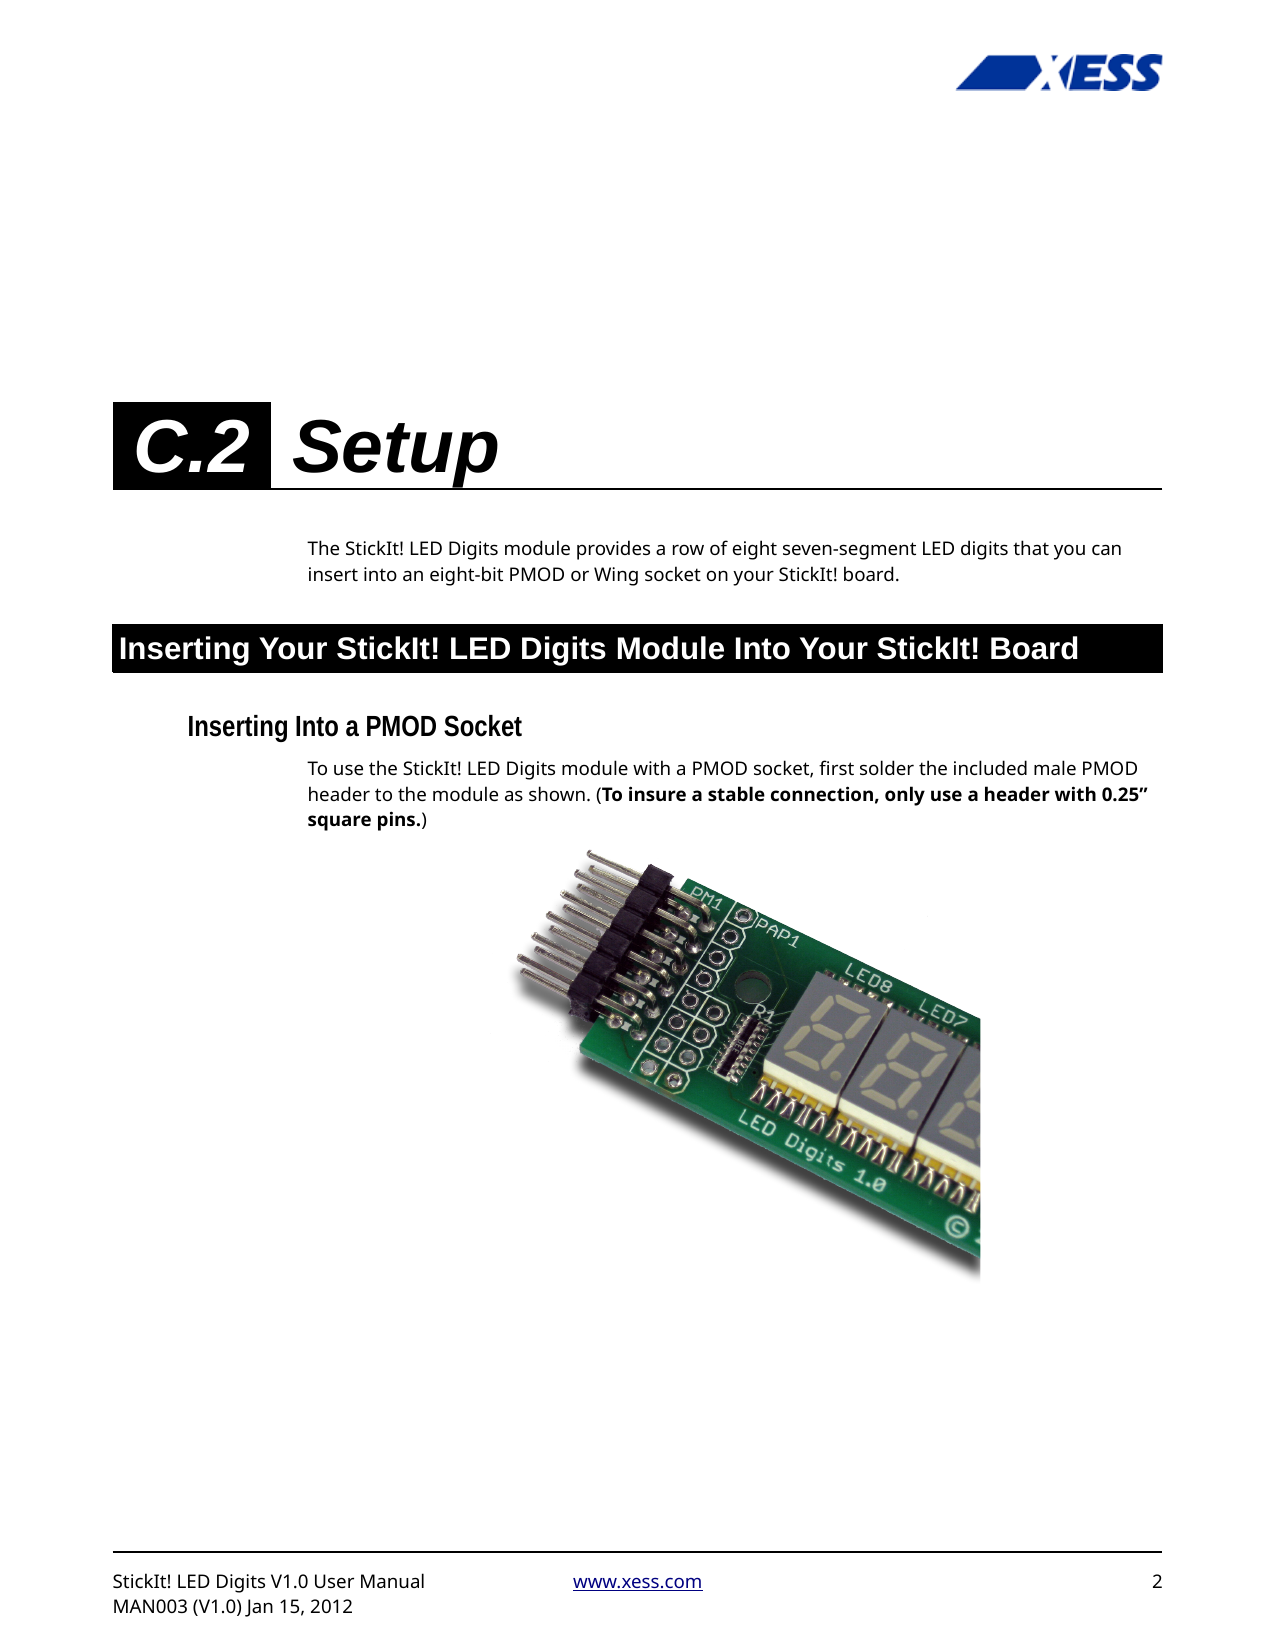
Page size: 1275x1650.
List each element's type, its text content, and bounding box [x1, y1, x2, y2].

subtitle Inserting Your StickIt! LED Digits Module Into Your StickIt! Board [114, 625, 1162, 672]
picture [955, 54, 1163, 91]
picture [489, 844, 981, 1285]
text To use the StickIt! LED Digits module with a PMOD socket, first solder the included male PMOD header to the module as shown. (To insure a stable connection, only use a header with 0.25” square pins.) [307, 756, 1162, 832]
subtitle Setup [271, 402, 1162, 488]
text The StickIt! LED Digits module provides a row of eight seven-segment LED digits that you can insert into an eight-bit PMOD or Wing socket on your StickIt! board. [307, 535, 1162, 586]
subtitle Inserting Into a PMOD Socket [187, 709, 1162, 743]
